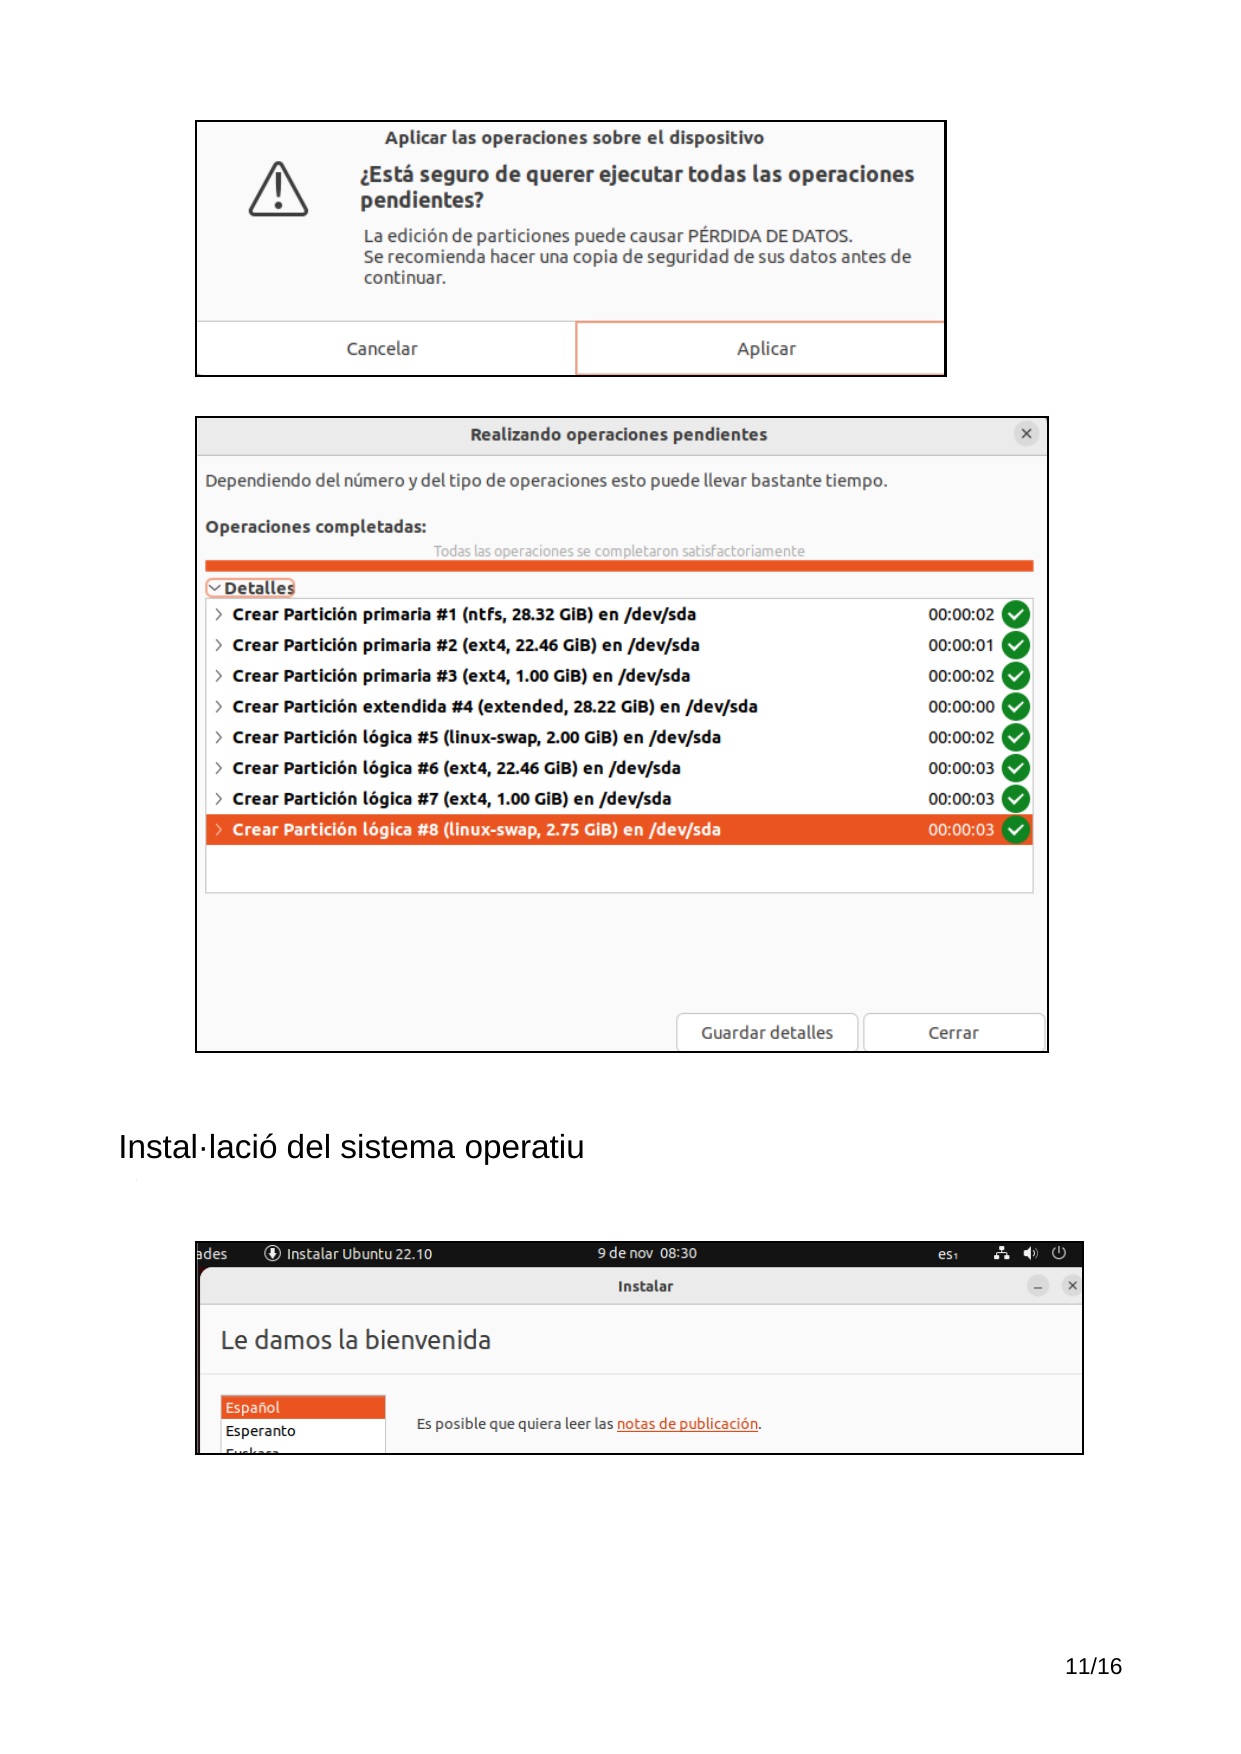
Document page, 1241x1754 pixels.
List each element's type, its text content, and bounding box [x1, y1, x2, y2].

picture [197, 122, 944, 375]
subtitle Instal·lació del sistema operatiu [118, 1127, 1122, 1166]
picture [197, 418, 1047, 1051]
picture [197, 1243, 1082, 1453]
